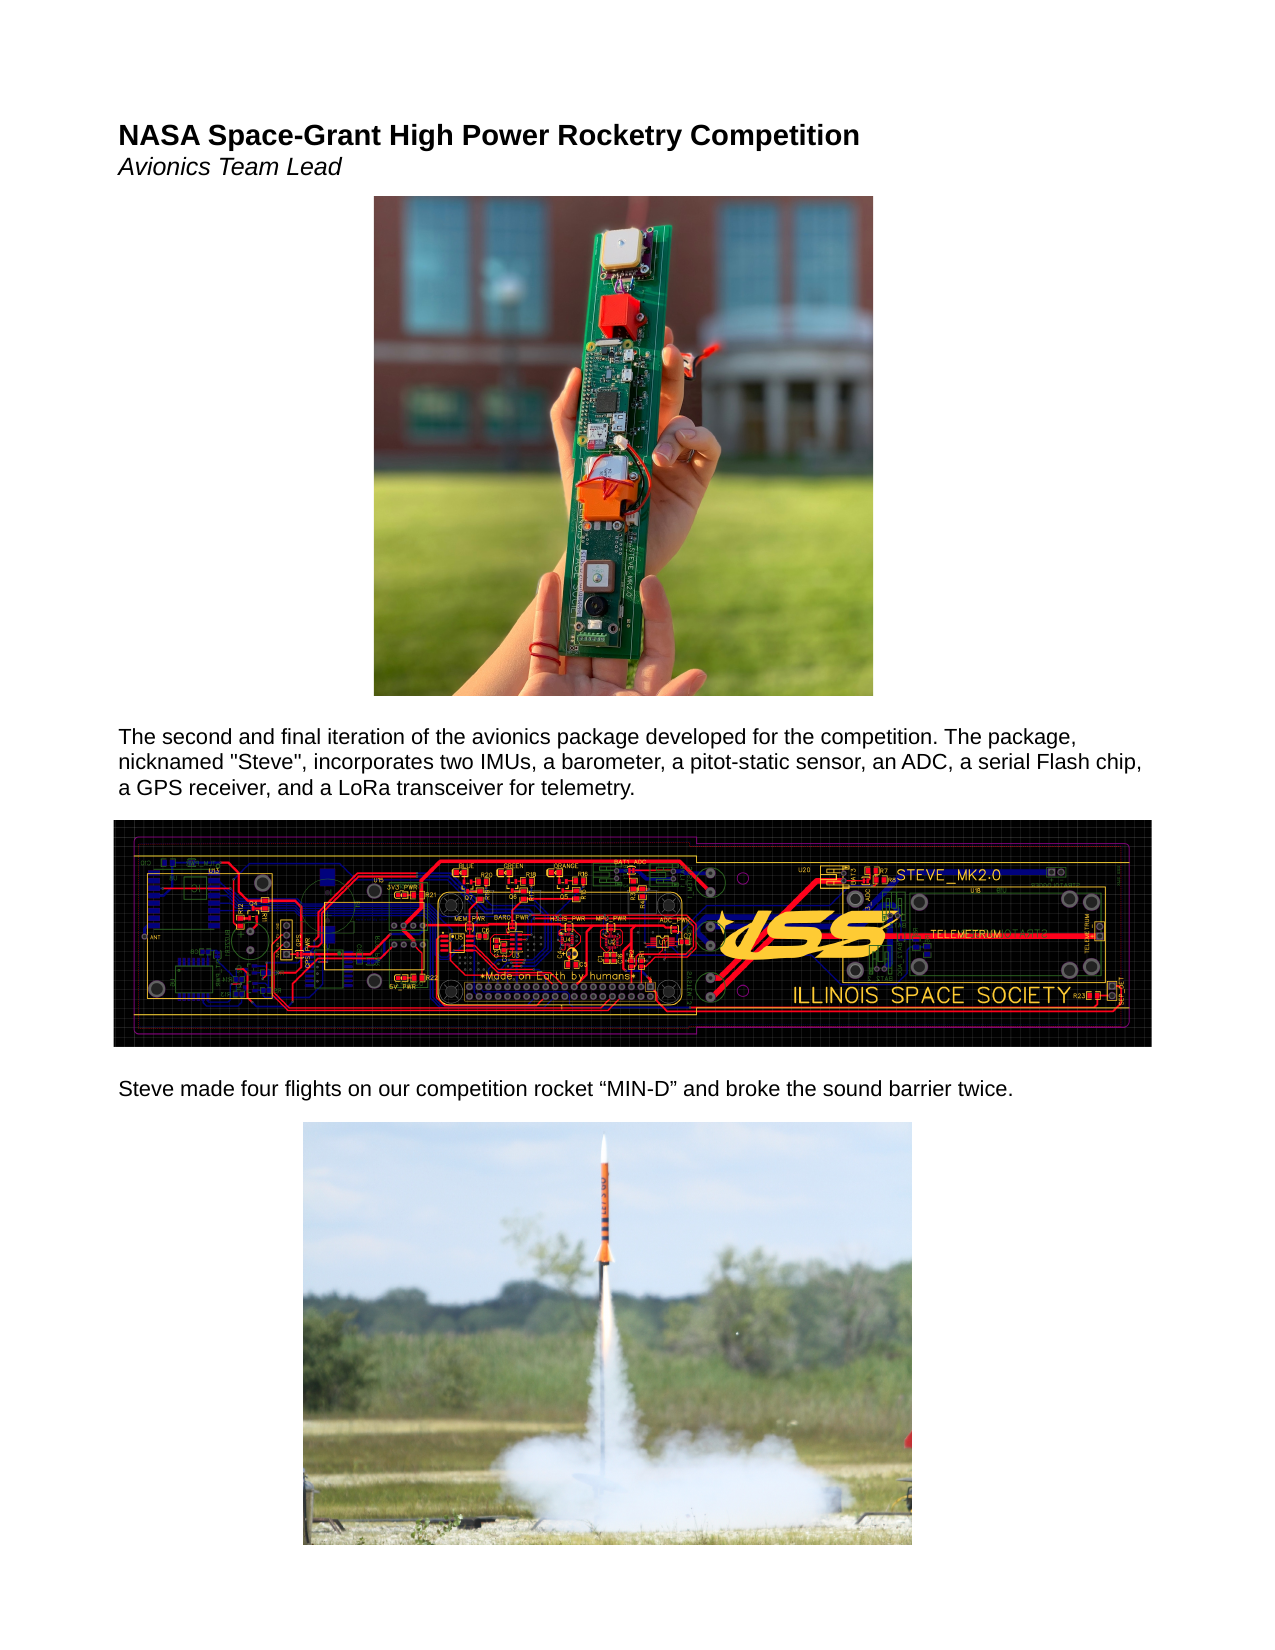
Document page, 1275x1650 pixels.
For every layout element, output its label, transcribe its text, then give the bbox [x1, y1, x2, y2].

text Avionics Team Lead [118, 152, 1157, 180]
picture [113, 820, 1152, 1047]
picture [373, 196, 874, 696]
text The second and final iteration of the avionics package developed for the competition. The package, nicknamed "Steve", incorporates two IMUs, a barometer, a pitot-static sensor, an ADC, a serial Flash chip, a GPS receiver, and a LoRa transceiver for telemetry. [118, 724, 1157, 800]
text NASA Space-Grant High Power Rocketry Competition [118, 118, 1157, 152]
text Steve made four flights on our competition rocket “MIN-D” and broke the sound barrier twice. [118, 1075, 1157, 1101]
picture [303, 1258, 912, 1545]
